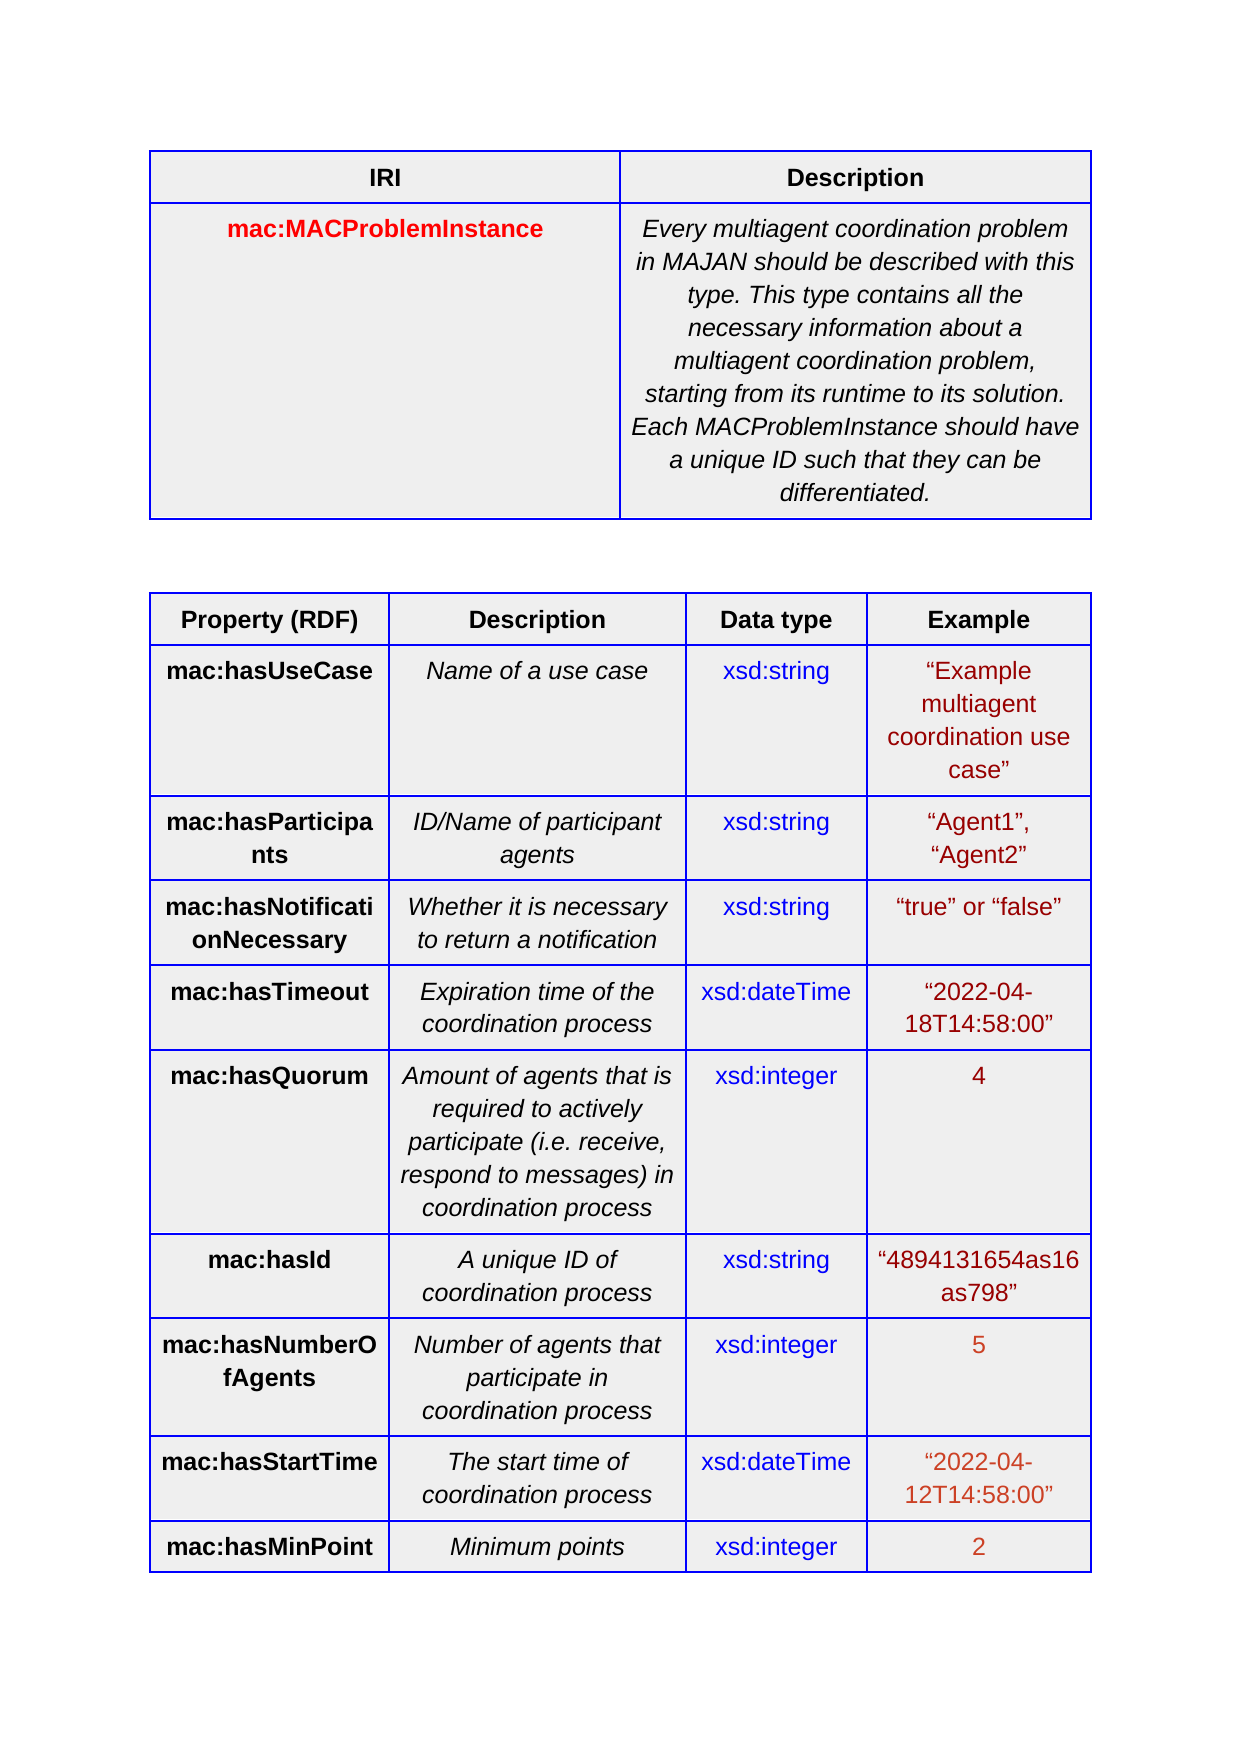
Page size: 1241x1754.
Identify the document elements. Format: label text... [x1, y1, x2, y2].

table_cell xsd:integer [687, 1522, 866, 1571]
table_header Example [868, 594, 1090, 644]
table_cell “2022-04-12T14:58:00” [868, 1437, 1090, 1519]
table_cell xsd:string [687, 1235, 866, 1317]
table_cell Minimum points [390, 1522, 685, 1571]
table_cell 2 [868, 1522, 1090, 1571]
table_cell The start time of coordination process [390, 1437, 685, 1519]
table_cell “2022-04-18T14:58:00” [868, 966, 1090, 1049]
table_cell Every multiagent coordination problem in MAJAN should be described with this type. This type contains all the necessary information about a multiagent coordination problem, starting from its runtime to its solution. Each MACProblemInstance should have a unique ID such that they can be differentiated. [621, 204, 1090, 517]
table_cell mac:hasUseCase [151, 646, 388, 794]
table_cell xsd:string [687, 646, 866, 794]
table_cell xsd:string [687, 797, 866, 879]
table_header Data type [687, 594, 866, 644]
table_cell “4894131654as16as798” [868, 1235, 1090, 1317]
table_cell 4 [868, 1051, 1090, 1232]
table_cell mac:hasId [151, 1235, 388, 1317]
table_cell 5 [868, 1319, 1090, 1435]
table_cell Name of a use case [390, 646, 685, 794]
table_cell “Agent1”, “Agent2” [868, 797, 1090, 879]
table_cell xsd:dateTime [687, 966, 866, 1049]
table_cell mac:hasParticipants [151, 797, 388, 879]
table_header IRI [151, 152, 619, 202]
table_cell Whether it is necessary to return a notification [390, 881, 685, 964]
table_header Property (RDF) [151, 594, 388, 644]
table_cell ID/Name of participant agents [390, 797, 685, 879]
table_cell Expiration time of the coordination process [390, 966, 685, 1049]
table_cell xsd:dateTime [687, 1437, 866, 1519]
table_cell A unique ID of coordination process [390, 1235, 685, 1317]
table_cell xsd:integer [687, 1051, 866, 1232]
table_cell “Example multiagent coordination use case” [868, 646, 1090, 794]
table_cell Number of agents that participate in coordination process [390, 1319, 685, 1435]
table_cell xsd:integer [687, 1319, 866, 1435]
table_cell mac:hasMinPoint [151, 1522, 388, 1571]
table_cell Amount of agents that is required to actively participate (i.e. receive, respond to messages) in coordination process [390, 1051, 685, 1232]
table_cell xsd:string [687, 881, 866, 964]
table_cell mac:hasNotificationNecessary [151, 881, 388, 964]
table_cell mac:MACProblemInstance [151, 204, 619, 517]
table_header Description [621, 152, 1090, 202]
table_cell mac:hasStartTime [151, 1437, 388, 1519]
table_header Description [390, 594, 685, 644]
table_cell “true” or “false” [868, 881, 1090, 964]
table_cell mac:hasTimeout [151, 966, 388, 1049]
table_cell mac:hasQuorum [151, 1051, 388, 1232]
table_cell mac:hasNumberOfAgents [151, 1319, 388, 1435]
